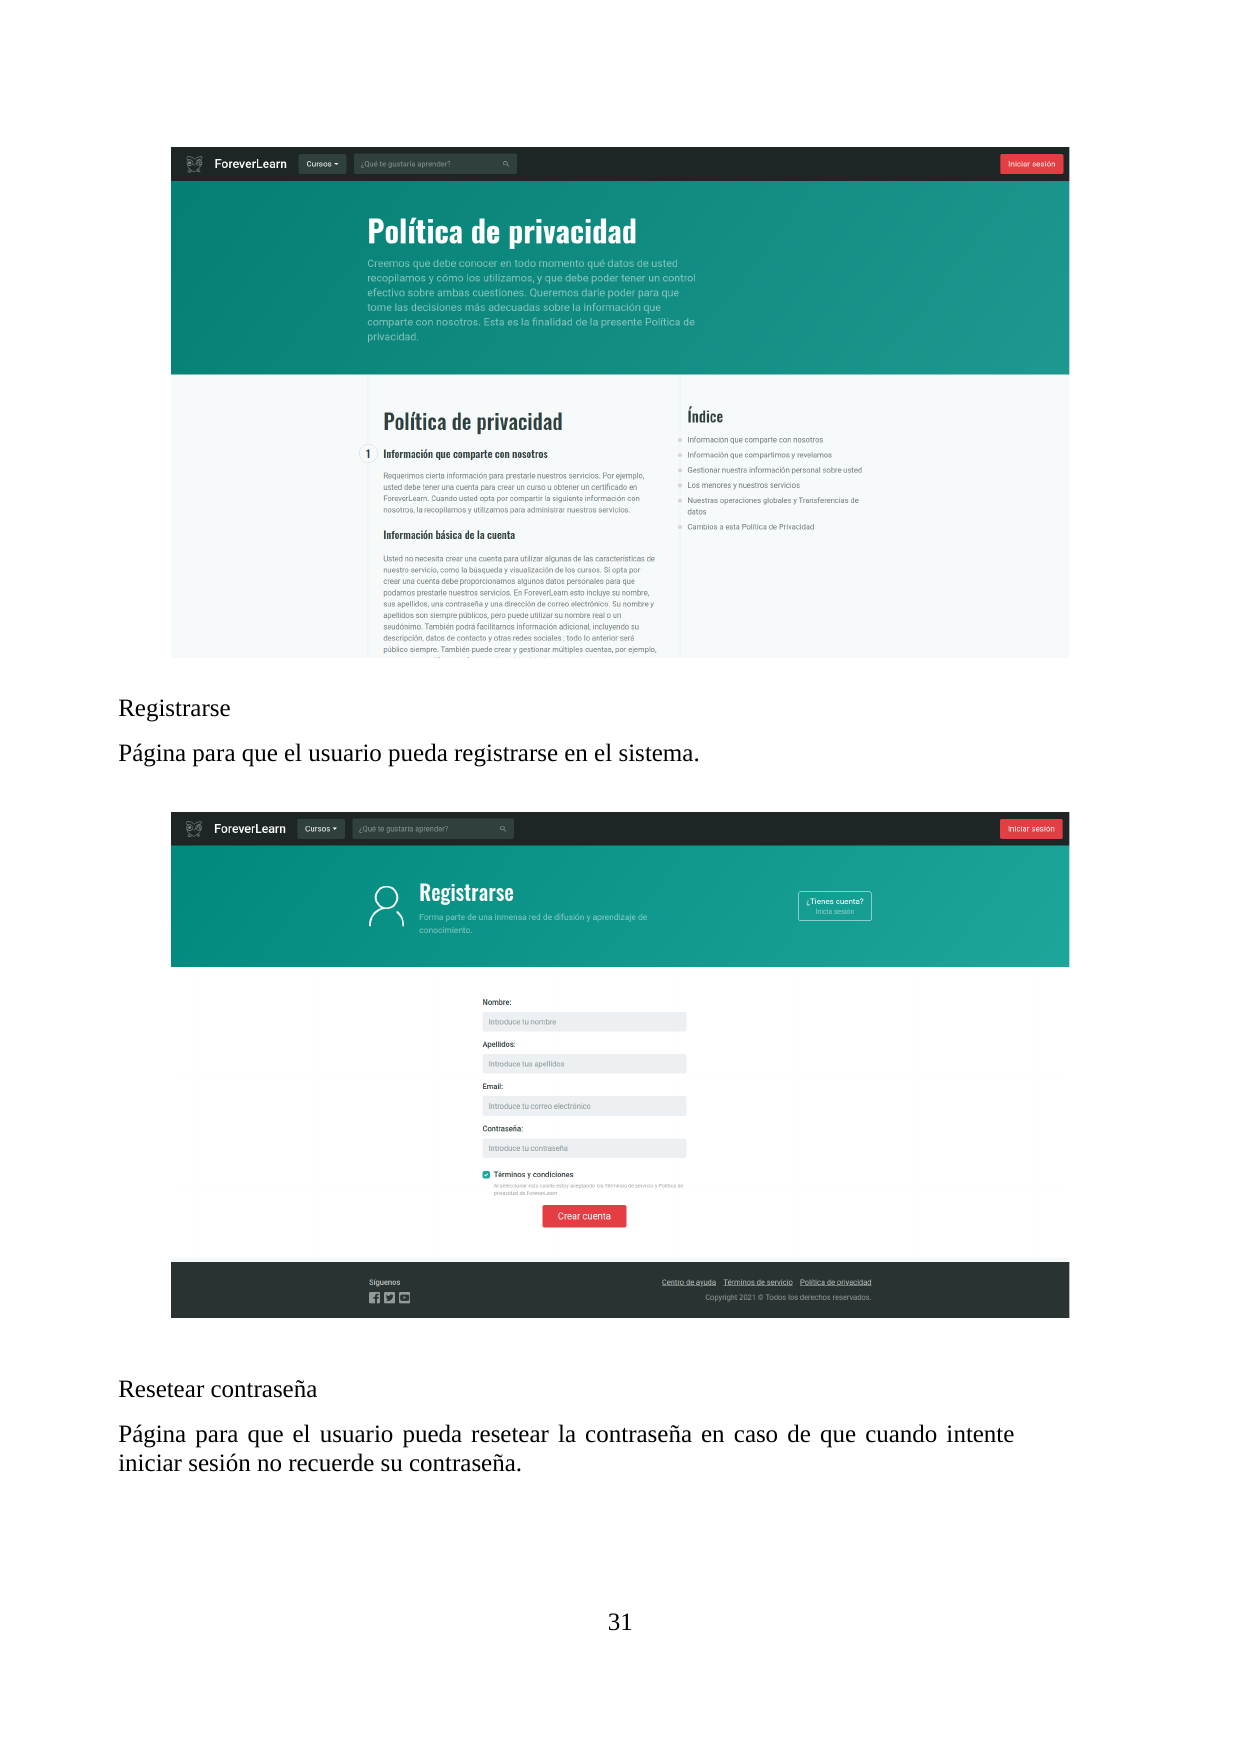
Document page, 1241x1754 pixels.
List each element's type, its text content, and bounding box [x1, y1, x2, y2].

text Resetear contraseña [118, 1374, 1017, 1403]
picture [171, 147, 1070, 658]
text Página para que el usuario pueda registrarse en el sistema. [118, 738, 1017, 767]
text Página para que el usuario pueda resetear la contraseña en caso de que cuando intente iniciar sesión no recuerde su contraseña. [118, 1419, 1017, 1477]
text Registrarse [118, 693, 1017, 721]
picture [171, 812, 1070, 1318]
